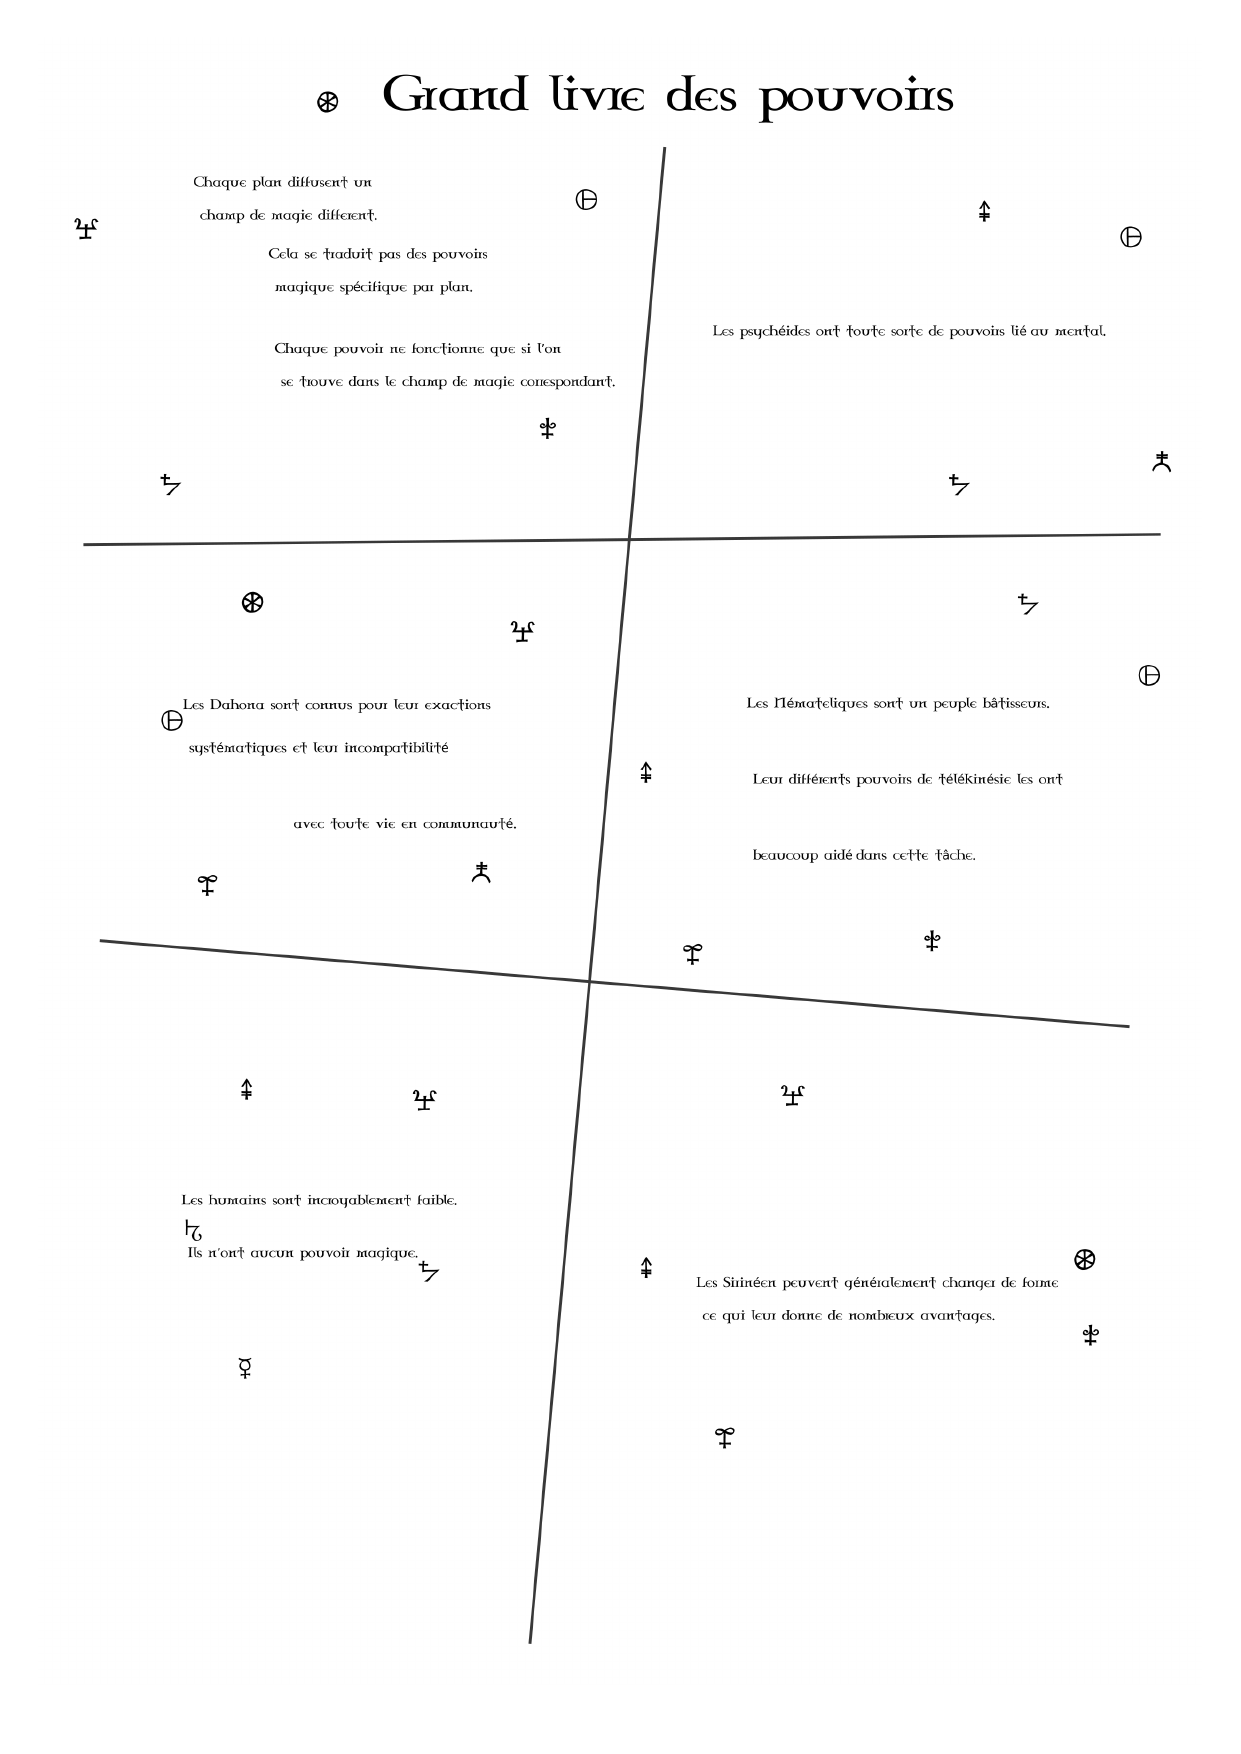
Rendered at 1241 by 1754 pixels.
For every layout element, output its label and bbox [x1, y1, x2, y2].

picture [37, 37, 1203, 1685]
